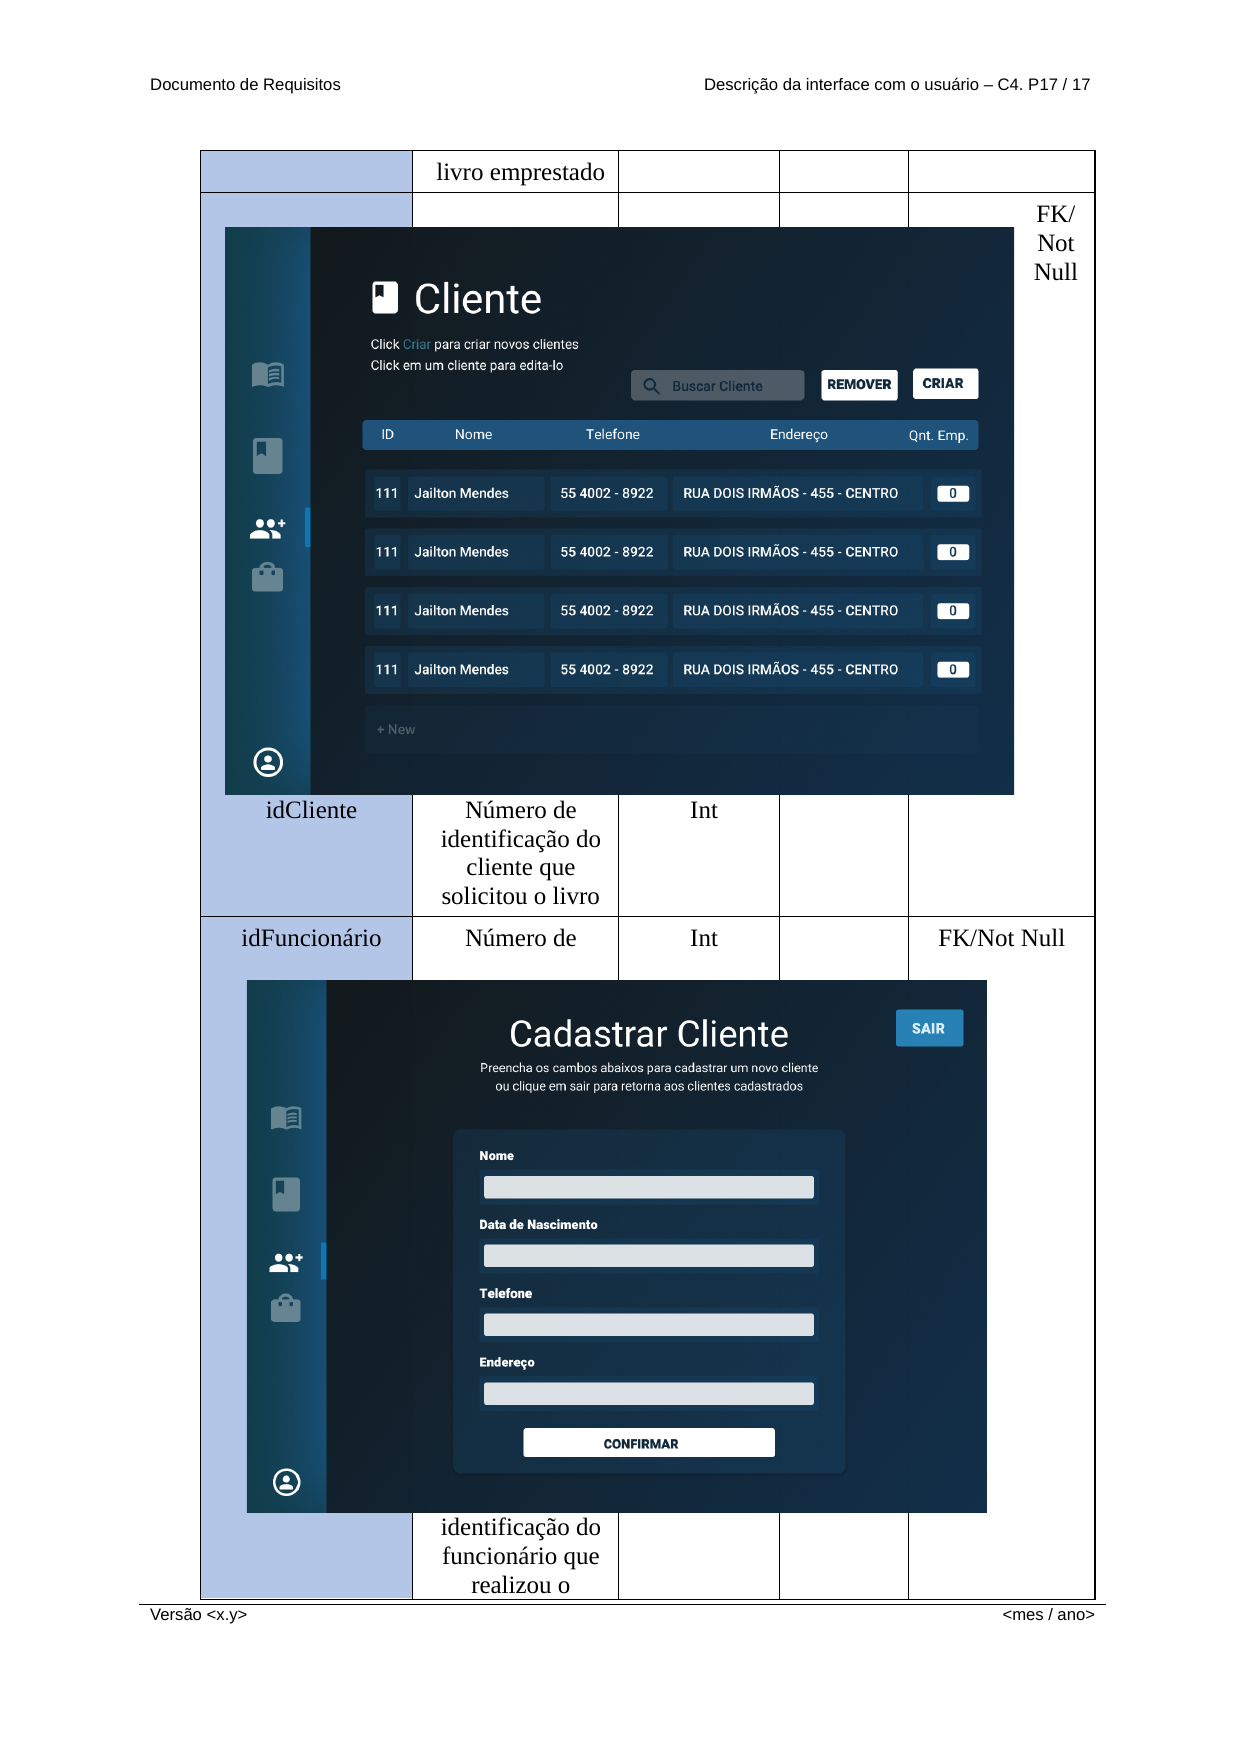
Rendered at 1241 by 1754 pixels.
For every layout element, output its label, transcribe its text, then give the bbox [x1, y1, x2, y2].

picture [225, 227, 1015, 795]
table_cell [201, 151, 412, 192]
table_cell Número de identificação do cliente que solicitou o livro [413, 795, 618, 916]
table_cell FK/Not Null [909, 917, 1094, 1598]
picture [246, 980, 987, 1513]
table_cell livro emprestado [413, 151, 618, 192]
table_cell [780, 1513, 908, 1598]
table_cell FK/Not Null [909, 193, 1094, 916]
table_cell [619, 1513, 779, 1598]
table_cell idCliente [201, 193, 412, 916]
table_cell [780, 151, 908, 192]
table_cell [619, 193, 779, 227]
table_cell Int [619, 795, 779, 916]
table_cell idFuncionário [201, 917, 412, 1598]
table_cell [413, 193, 618, 227]
table_cell [780, 193, 908, 227]
table_cell [619, 151, 779, 192]
table_cell [909, 151, 1094, 192]
table_cell Int [619, 917, 779, 980]
table_cell [780, 795, 908, 916]
table_cell Número de [413, 917, 618, 980]
table_cell identificação do funcionário que realizou o [413, 1513, 618, 1598]
table_cell [780, 917, 908, 980]
